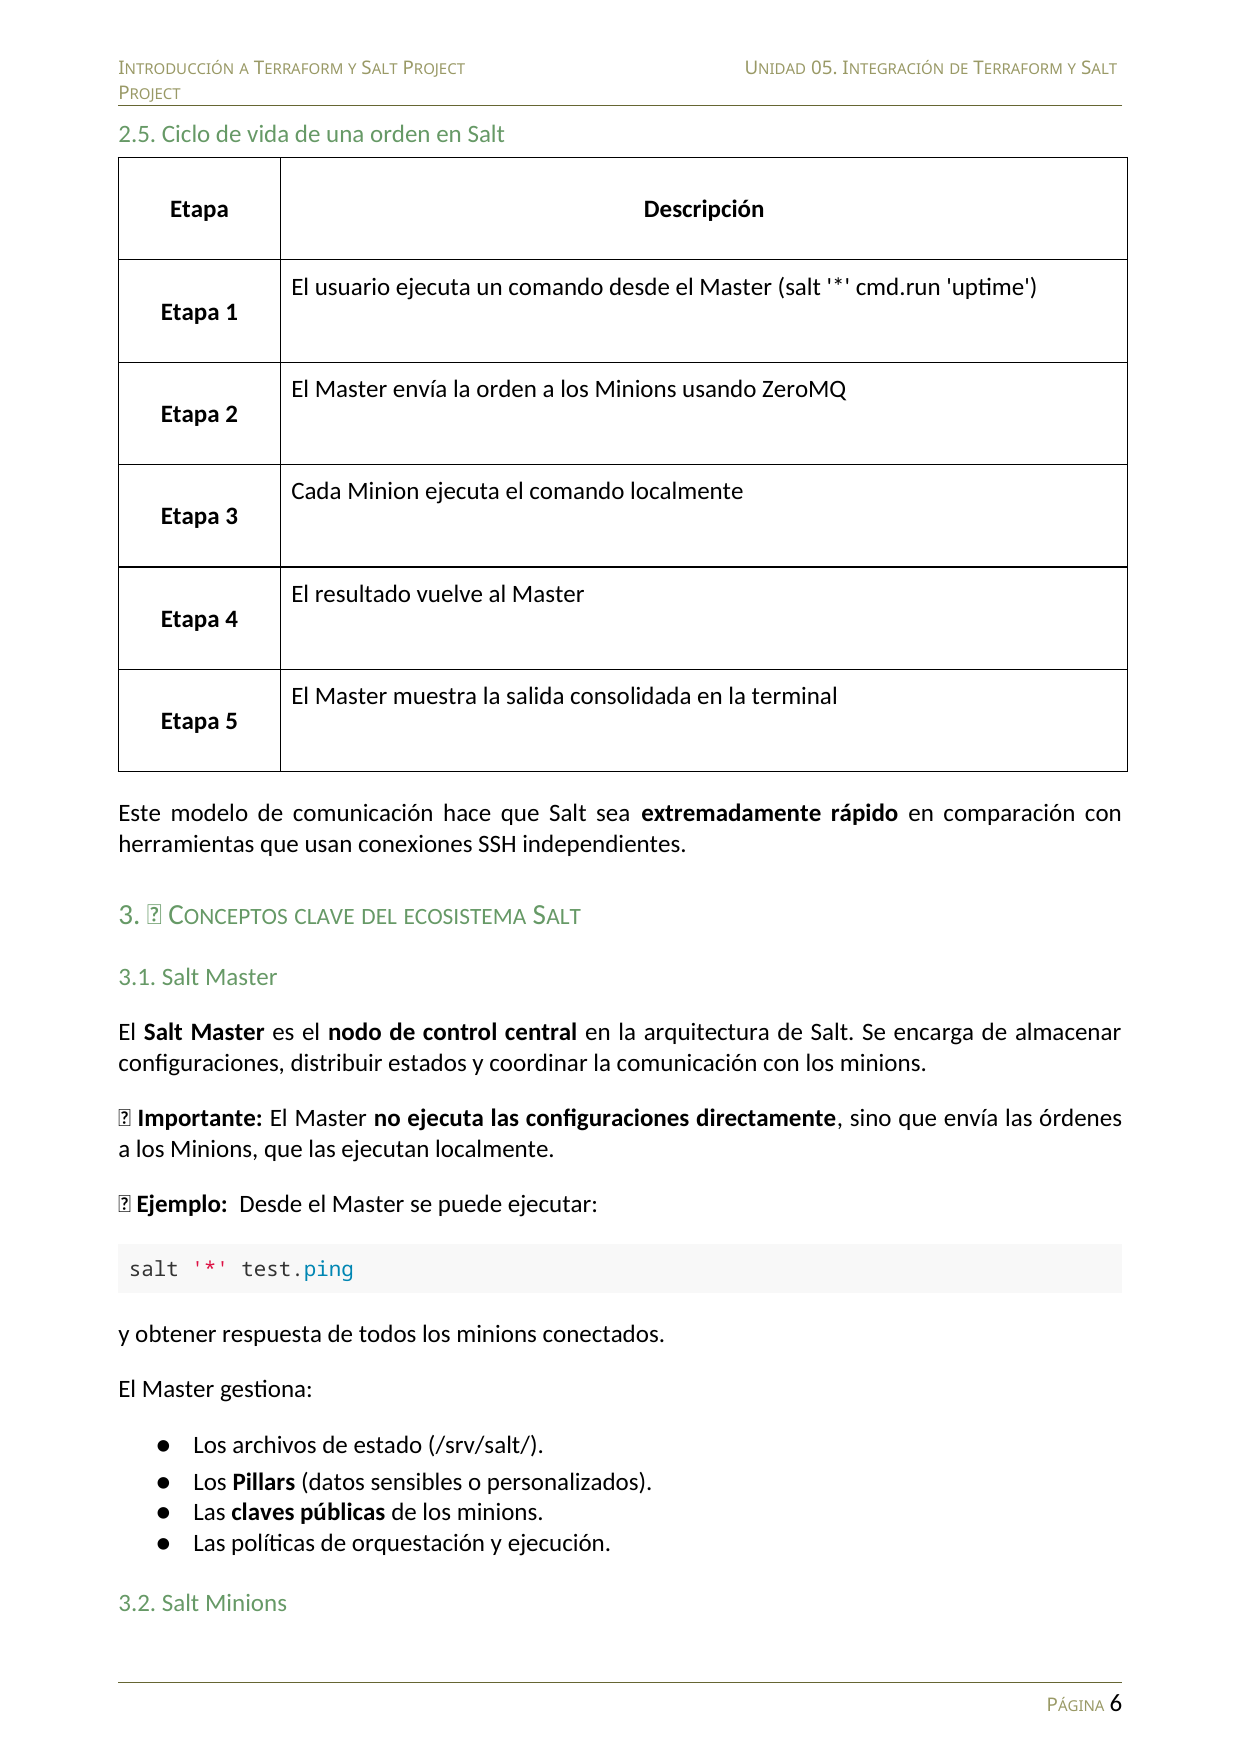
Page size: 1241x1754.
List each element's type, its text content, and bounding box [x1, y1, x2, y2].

text Este modelo de comunicación hace que Salt sea extremadamente rápido en comparación con herramientas que usan conexiones SSH independientes. [118, 797, 1122, 858]
table_header salt '*' test.ping [118, 1244, 1122, 1293]
list Las políticas de orquestación y ejecución. [156, 1527, 1122, 1558]
text El Master gestiona: [118, 1373, 1122, 1404]
table_header Descripción [281, 158, 1127, 259]
subtitle 3.2. Salt Minions [118, 1587, 1122, 1617]
table_cell Etapa 4 [119, 568, 280, 669]
table_cell Etapa 1 [119, 260, 280, 362]
text El Salt Master es el nodo de control central en la arquitectura de Salt. Se encarga de almacenar configuraciones, distribuir estados y coordinar la comunicación con los minions. [118, 1016, 1122, 1077]
table_cell El usuario ejecuta un comando desde el Master (salt '*' cmd.run 'uptime') [281, 260, 1127, 362]
table_cell El resultado vuelve al Master [281, 568, 1127, 669]
table_cell Etapa 2 [119, 363, 280, 464]
table_cell Etapa 3 [119, 465, 280, 566]
table_header Etapa [119, 158, 280, 259]
list Los archivos de estado (/srv/salt/). [156, 1429, 1122, 1459]
subtitle 3. 🧠 Conceptos clave del ecosistema Salt [118, 896, 1122, 931]
text 📖 Importante: El Master no ejecuta las configuraciones directamente, sino que envía las órdenes a los Minions, que las ejecutan localmente. [118, 1102, 1122, 1163]
text 💬 Ejemplo: Desde el Master se puede ejecutar: [118, 1188, 1122, 1219]
subtitle 3.1. Salt Master [118, 961, 1122, 991]
text y obtener respuesta de todos los minions conectados. [118, 1318, 1122, 1348]
table_cell Cada Minion ejecuta el comando localmente [281, 465, 1127, 566]
list Las claves públicas de los minions. [156, 1497, 1122, 1527]
table_cell El Master envía la orden a los Minions usando ZeroMQ [281, 363, 1127, 464]
subtitle 2.5. Ciclo de vida de una orden en Salt [118, 118, 1122, 148]
table_cell El Master muestra la salida consolidada en la terminal [281, 670, 1127, 771]
list Los Pillars (datos sensibles o personalizados). [156, 1466, 1122, 1497]
table_cell Etapa 5 [119, 670, 280, 771]
